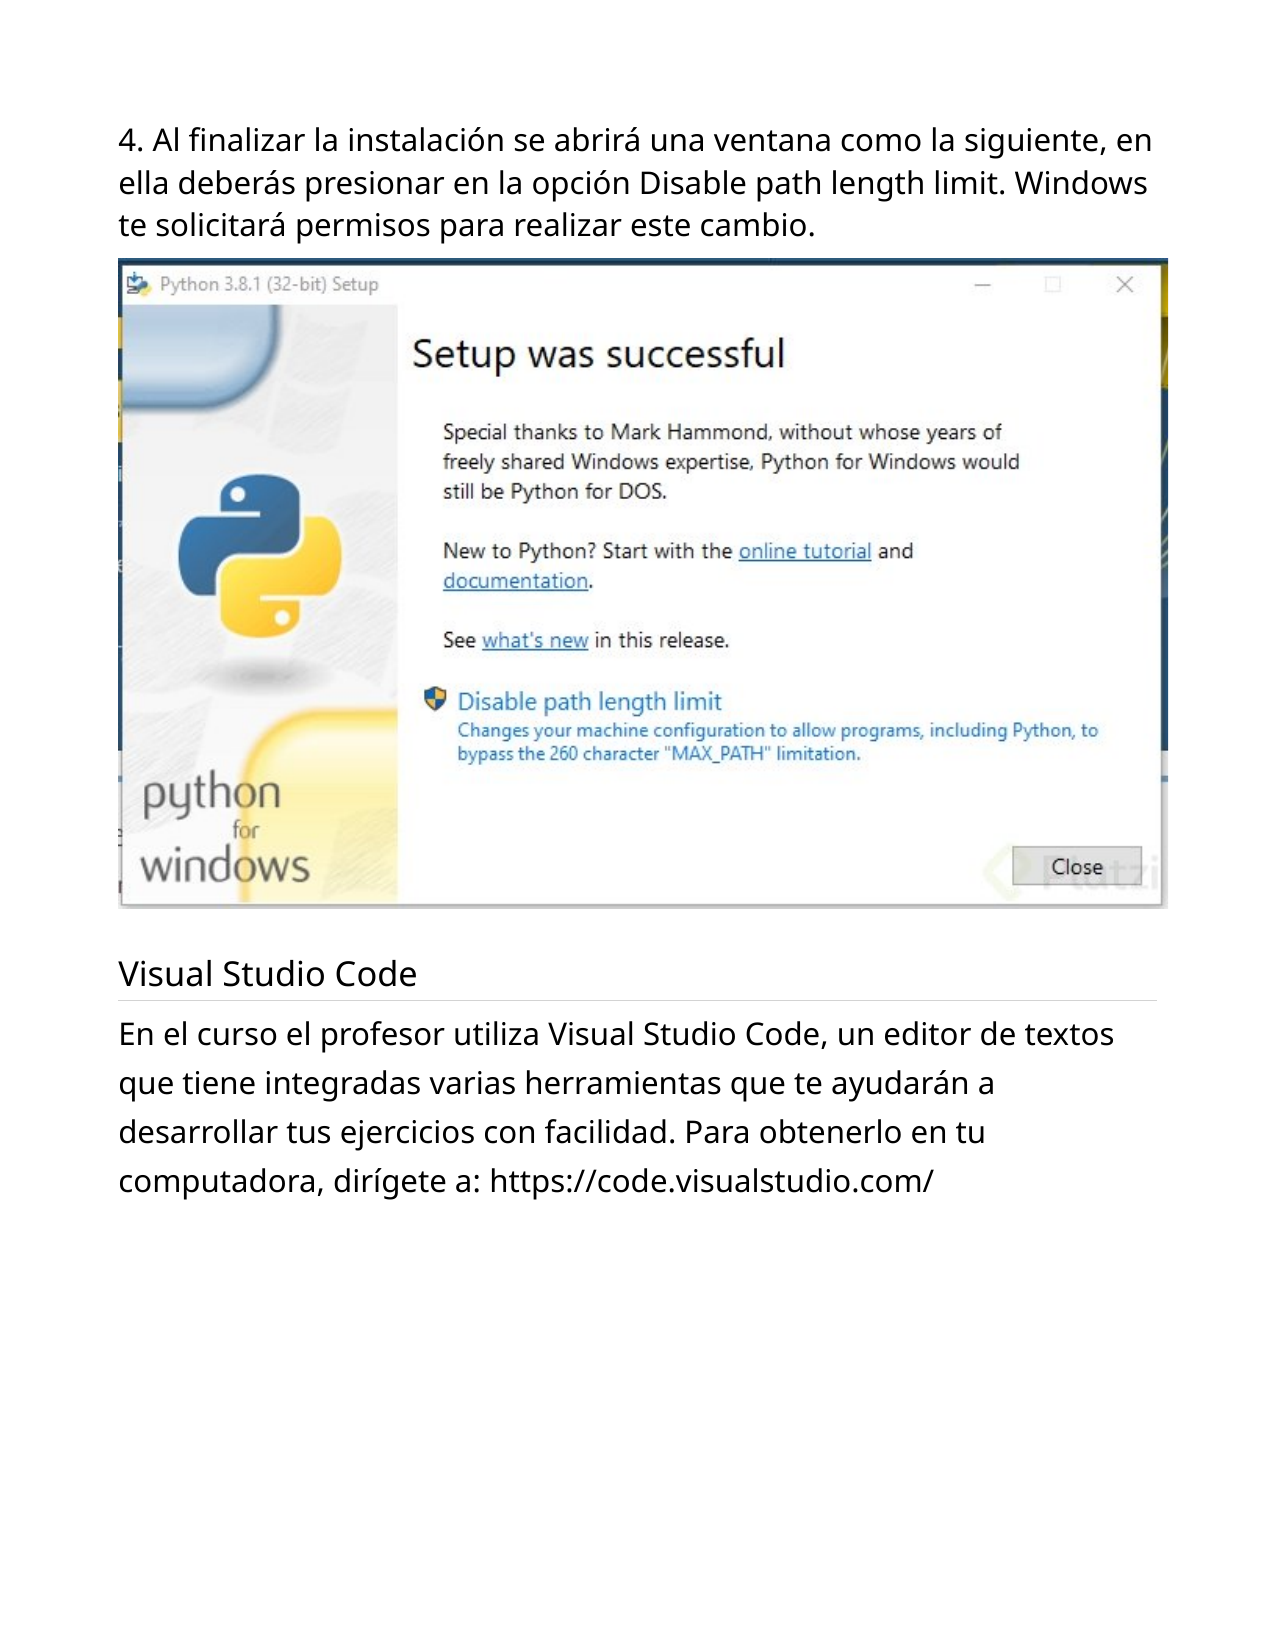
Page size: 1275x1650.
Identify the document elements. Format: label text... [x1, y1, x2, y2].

subtitle Visual Studio Code [118, 950, 1157, 1000]
text En el curso el profesor utiliza Visual Studio Code, un editor de textos que tiene integradas varias herramientas que te ayudarán a desarrollar tus ejercicios con facilidad. Para obtenerlo en tu computadora, dirígete a: https://code.visualstudio.com/ [118, 1012, 1157, 1202]
picture [118, 258, 1169, 909]
subtitle 4. Al finalizar la instalación se abrirá una ventana como la siguiente, en ella deberás presionar en la opción Disable path length limit. Windows te solicitará permisos para realizar este cambio. [118, 118, 1157, 246]
